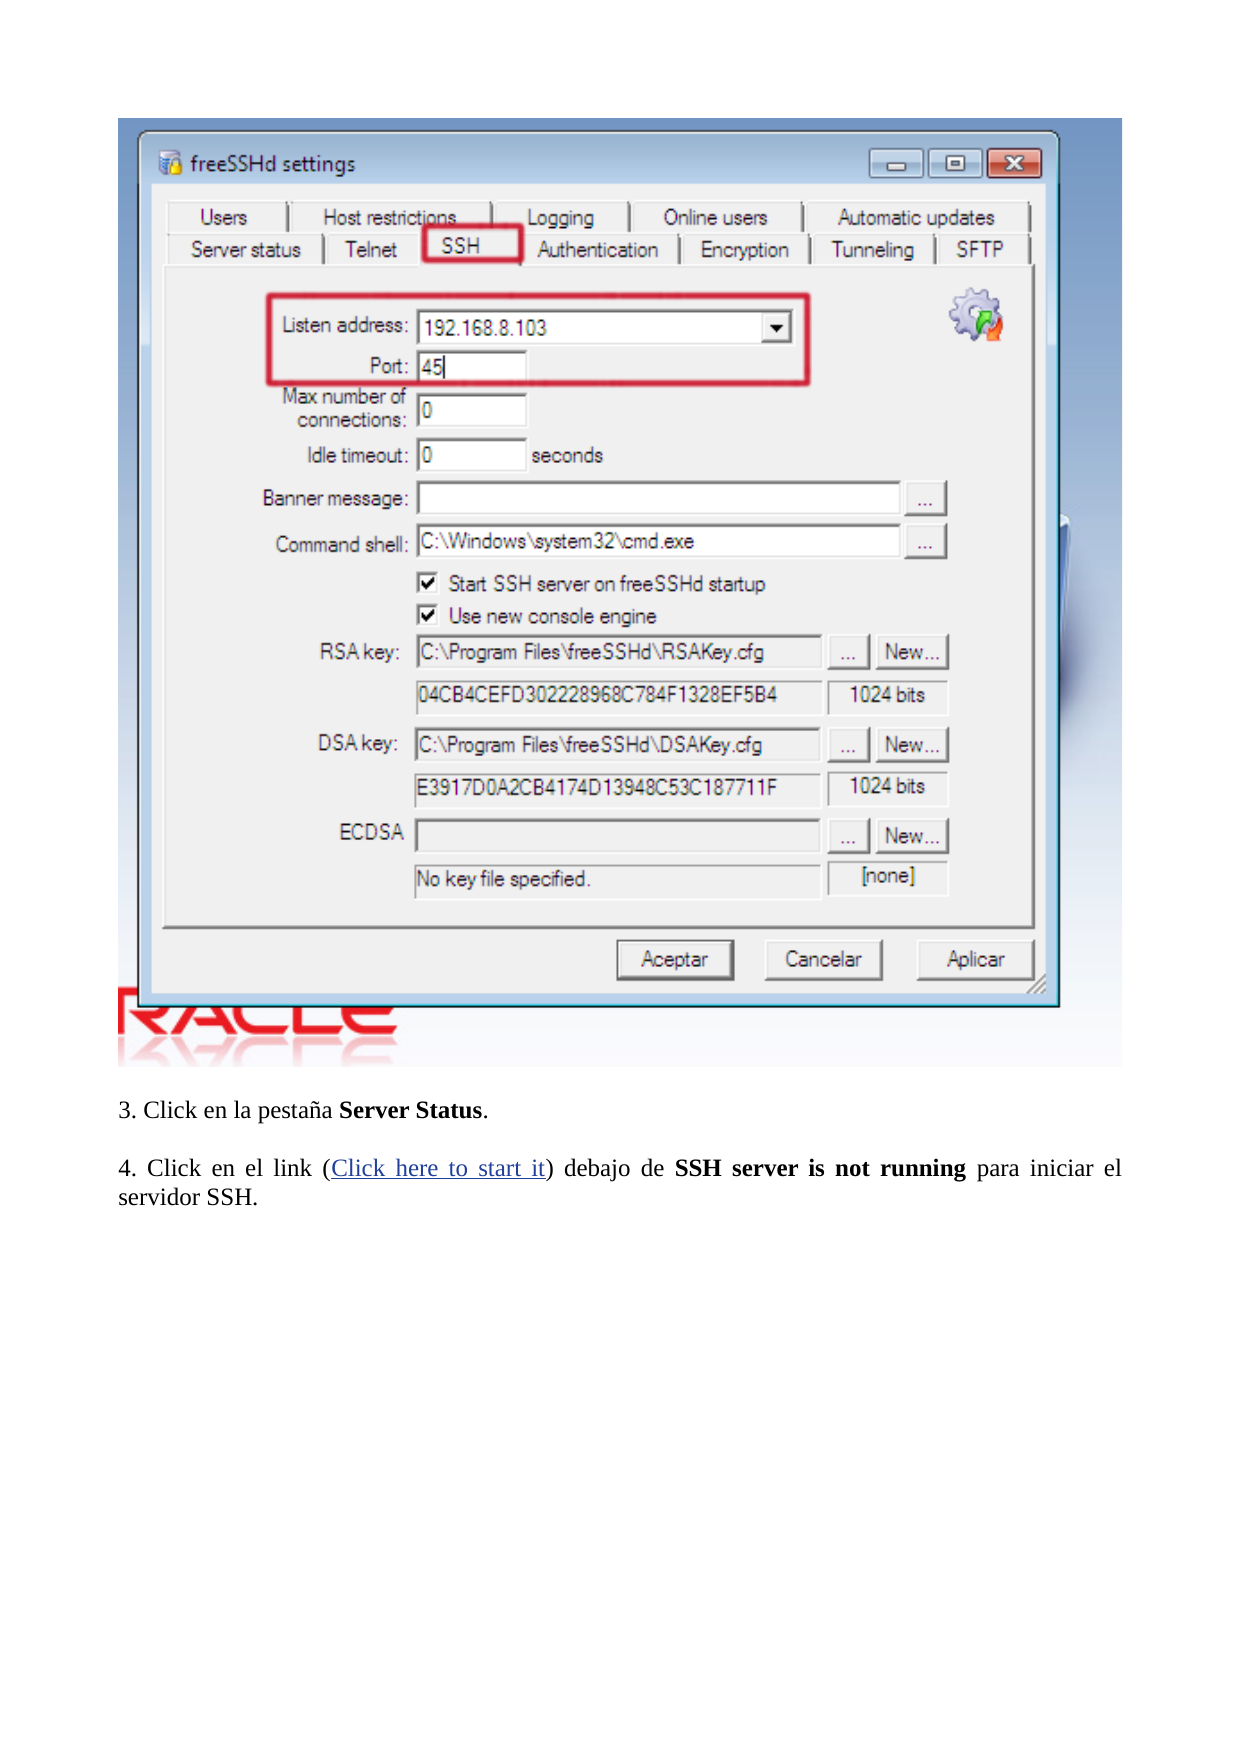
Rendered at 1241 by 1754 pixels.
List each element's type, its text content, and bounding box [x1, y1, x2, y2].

text 3. Click en la pestaña Server Status. [118, 1095, 1122, 1124]
picture [118, 118, 1123, 1067]
text 4. Click en el link (Click here to start it) debajo de SSH server is not running para iniciar el servidor SSH. [118, 1153, 1122, 1210]
